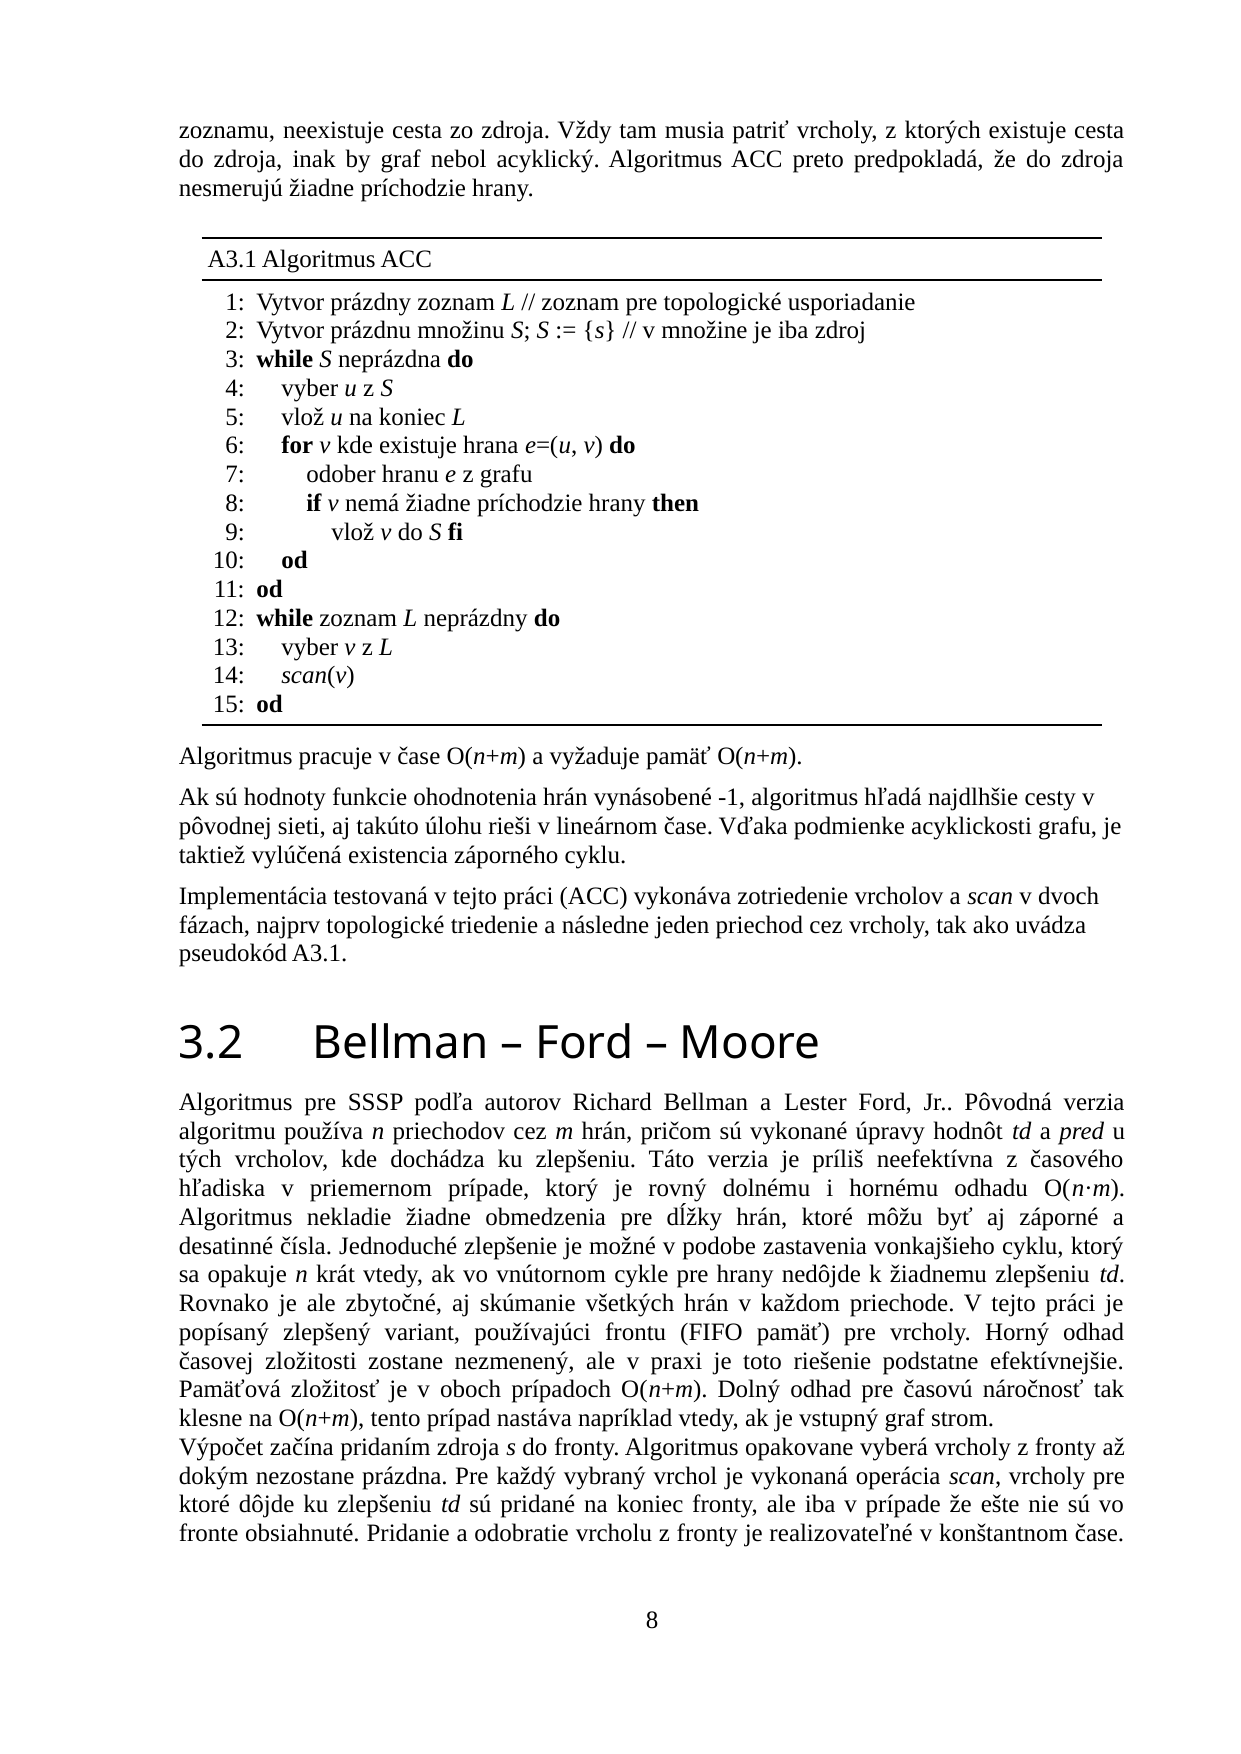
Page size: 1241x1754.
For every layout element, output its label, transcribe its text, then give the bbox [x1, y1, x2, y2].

table_cell 1: 2: 3: 4: 5: 6: 7: 8: 9: 10: 11: 12: 13: 14: 15: [202, 281, 250, 724]
text Algoritmus pracuje v čase O(n+m) a vyžaduje pamäť O(n+m). [178, 741, 1125, 770]
text Algoritmus pre SSSP podľa autorov Richard Bellman a Lester Ford, Jr.. Pôvodná verzia algoritmu používa n priechodov cez m hrán, pričom sú vykonané úpravy hodnôt td a pred u tých vrcholov, kde dochádza ku zlepšeniu. Táto verzia je príliš neefektívna z časového hľadiska v priemernom prípade, ktorý je rovný dolnému i hornému odhadu O(n·m). Algoritmus nekladie žiadne obmedzenia pre dĺžky hrán, ktoré môžu byť aj záporné a desatinné čísla. Jednoduché zlepšenie je možné v podobe zastavenia vonkajšieho cyklu, ktorý sa opakuje n krát vtedy, ak vo vnútornom cykle pre hrany nedôjde k žiadnemu zlepšeniu td. Rovnako je ale zbytočné, aj skúmanie všetkých hrán v každom priechode. V tejto práci je popísaný zlepšený variant, používajúci frontu (FIFO pamäť) pre vrcholy. Horný odhad časovej zložitosti zostane nezmenený, ale v praxi je toto riešenie podstatne efektívnejšie. Pamäťová zložitosť je v oboch prípadoch O(n+m). Dolný odhad pre časovú náročnosť tak klesne na O(n+m), tento prípad nastáva napríklad vtedy, ak je vstupný graf strom. [178, 1087, 1125, 1432]
table_header A3.1 Algoritmus ACC [202, 239, 1102, 279]
table_cell Vytvor prázdny zoznam L // zoznam pre topologické usporiadanie Vytvor prázdnu množinu S; S := {s} // v množine je iba zdroj while S neprázdna do vyber u z S vlož u na koniec L for v kde existuje hrana e=(u, v) do odober hranu e z grafu if v nemá žiadne príchodzie hrany then vlož v do S fi od od while zoznam L neprázdny do vyber v z L scan(v) od [250, 281, 1102, 724]
text Implementácia testovaná v tejto práci (ACC) vykonáva zotriedenie vrcholov a scan v dvoch fázach, najprv topologické triedenie a následne jeden priechod cez vrcholy, tak ako uvádza pseudokód A3.1. [178, 881, 1125, 967]
text zoznamu, neexistuje cesta zo zdroja. Vždy tam musia patriť vrcholy, z ktorých existuje cesta do zdroja, inak by graf nebol acyklický. Algoritmus ACC preto predpokladá, že do zdroja nesmerujú žiadne príchodzie hrany. [178, 116, 1125, 202]
subtitle Bellman – Ford – Moore [178, 1010, 1125, 1072]
text Výpočet začína pridaním zdroja s do fronty. Algoritmus opakovane vyberá vrcholy z fronty až dokým nezostane prázdna. Pre každý vybraný vrchol je vykonaná operácia scan, vrcholy pre ktoré dôjde ku zlepšeniu td sú pridané na koniec fronty, ale iba v prípade že ešte nie sú vo fronte obsiahnuté. Pridanie a odobratie vrcholu z fronty je realizovateľné v konštantnom čase. [178, 1432, 1125, 1547]
text Ak sú hodnoty funkcie ohodnotenia hrán vynásobené -1, algoritmus hľadá najdlhšie cesty v pôvodnej sieti, aj takúto úlohu rieši v lineárnom čase. Vďaka podmienke acyklickosti grafu, je taktiež vylúčená existencia záporného cyklu. [178, 782, 1125, 868]
